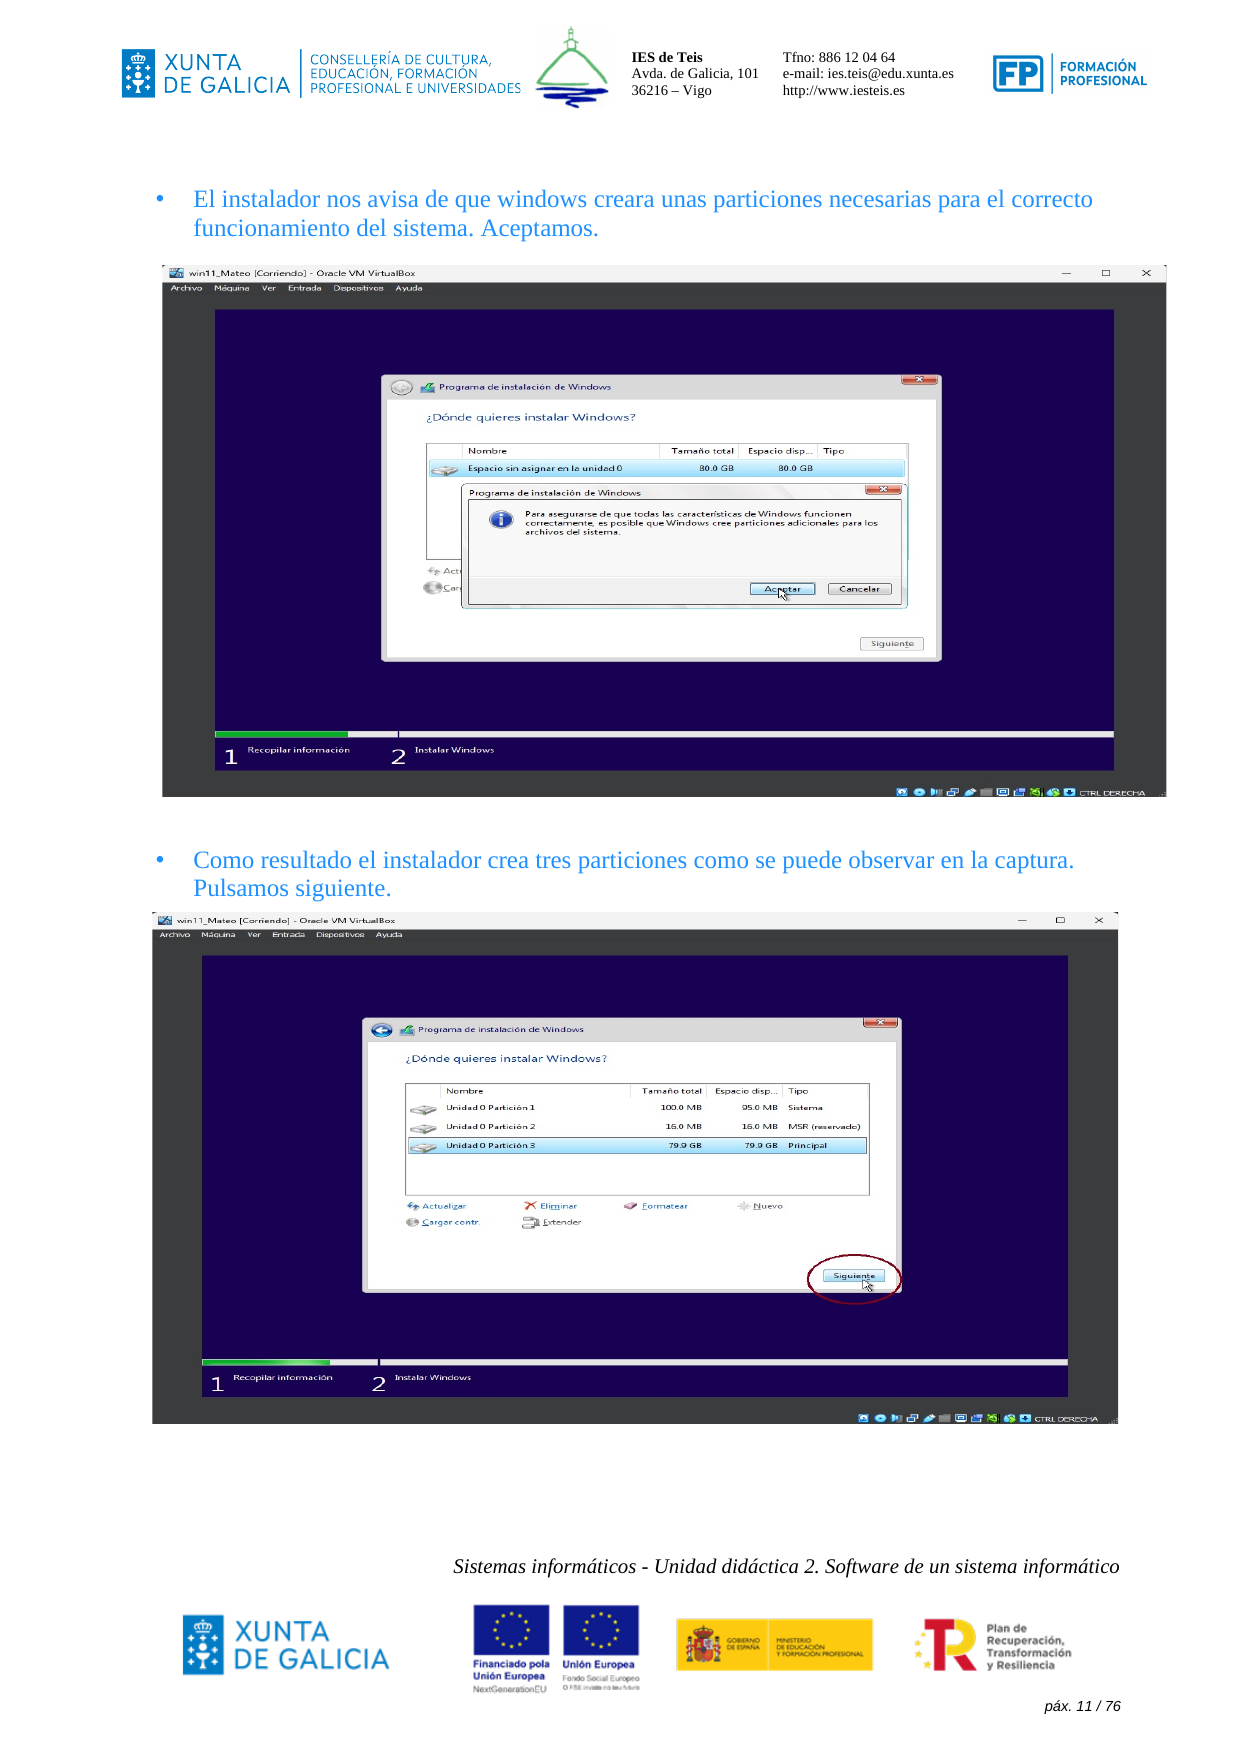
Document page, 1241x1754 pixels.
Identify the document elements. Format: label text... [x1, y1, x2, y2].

picture [534, 25, 611, 110]
picture [182, 1593, 1085, 1700]
picture [162, 265, 1167, 797]
picture [152, 912, 1119, 1424]
picture [989, 50, 1153, 97]
list El instalador nos avisa de que windows creara unas particiones necesarias para el correcto funcionamiento del sistema. Aceptamos. [156, 184, 1122, 242]
picture [121, 49, 521, 98]
list Como resultado el instalador crea tres particiones como se puede observar en la captura. Pulsamos siguiente. [156, 845, 1122, 902]
